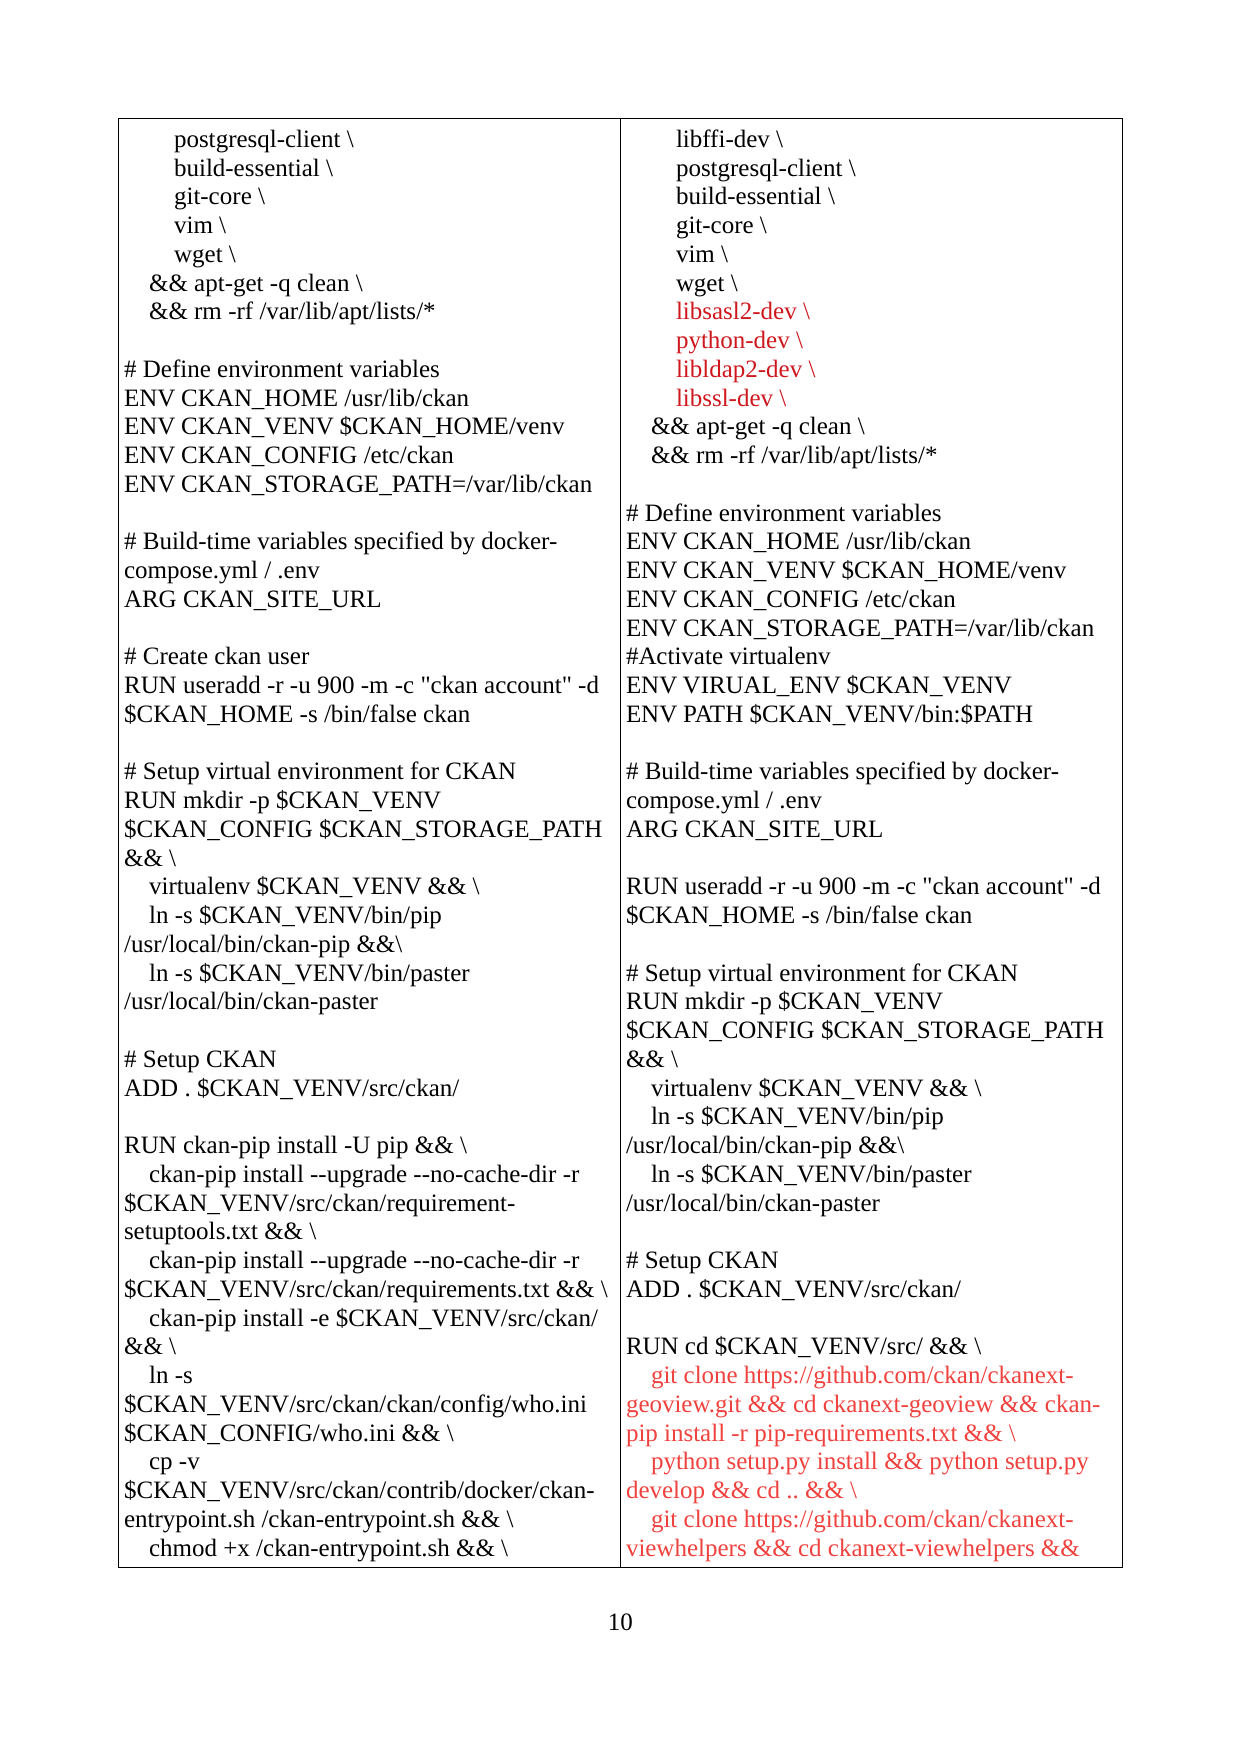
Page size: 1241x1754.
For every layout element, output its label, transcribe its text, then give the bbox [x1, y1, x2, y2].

table_cell postgresql-client \ build-essential \ git-core \ vim \ wget \ && apt-get -q clean \ && rm -rf /var/lib/apt/lists/* # Define environment variables ENV CKAN_HOME /usr/lib/ckan ENV CKAN_VENV $CKAN_HOME/venv ENV CKAN_CONFIG /etc/ckan ENV CKAN_STORAGE_PATH=/var/lib/ckan # Build-time variables specified by docker-compose.yml / .env ARG CKAN_SITE_URL # Create ckan user RUN useradd -r -u 900 -m -c "ckan account" -d $CKAN_HOME -s /bin/false ckan # Setup virtual environment for CKAN RUN mkdir -p $CKAN_VENV $CKAN_CONFIG $CKAN_STORAGE_PATH && \ virtualenv $CKAN_VENV && \ ln -s $CKAN_VENV/bin/pip /usr/local/bin/ckan-pip &&\ ln -s $CKAN_VENV/bin/paster /usr/local/bin/ckan-paster # Setup CKAN ADD . $CKAN_VENV/src/ckan/ RUN ckan-pip install -U pip && \ ckan-pip install --upgrade --no-cache-dir -r $CKAN_VENV/src/ckan/requirement-setuptools.txt && \ ckan-pip install --upgrade --no-cache-dir -r $CKAN_VENV/src/ckan/requirements.txt && \ ckan-pip install -e $CKAN_VENV/src/ckan/ && \ ln -s $CKAN_VENV/src/ckan/ckan/config/who.ini $CKAN_CONFIG/who.ini && \ cp -v $CKAN_VENV/src/ckan/contrib/docker/ckan-entrypoint.sh /ckan-entrypoint.sh && \ chmod +x /ckan-entrypoint.sh && \ [119, 119, 620, 1567]
table_cell libffi-dev \ postgresql-client \ build-essential \ git-core \ vim \ wget \ libsasl2-dev \ python-dev \ libldap2-dev \ libssl-dev \ && apt-get -q clean \ && rm -rf /var/lib/apt/lists/* # Define environment variables ENV CKAN_HOME /usr/lib/ckan ENV CKAN_VENV $CKAN_HOME/venv ENV CKAN_CONFIG /etc/ckan ENV CKAN_STORAGE_PATH=/var/lib/ckan #Activate virtualenv ENV VIRUAL_ENV $CKAN_VENV ENV PATH $CKAN_VENV/bin:$PATH # Build-time variables specified by docker-compose.yml / .env ARG CKAN_SITE_URL RUN useradd -r -u 900 -m -c "ckan account" -d $CKAN_HOME -s /bin/false ckan # Setup virtual environment for CKAN RUN mkdir -p $CKAN_VENV $CKAN_CONFIG $CKAN_STORAGE_PATH && \ virtualenv $CKAN_VENV && \ ln -s $CKAN_VENV/bin/pip /usr/local/bin/ckan-pip &&\ ln -s $CKAN_VENV/bin/paster /usr/local/bin/ckan-paster # Setup CKAN ADD . $CKAN_VENV/src/ckan/ RUN cd $CKAN_VENV/src/ && \ git clone https://github.com/ckan/ckanext-geoview.git && cd ckanext-geoview && ckan-pip install -r pip-requirements.txt && \ python setup.py install && python setup.py develop && cd .. && \ git clone https://github.com/ckan/ckanext-viewhelpers && cd ckanext-viewhelpers && [621, 119, 1122, 1567]
